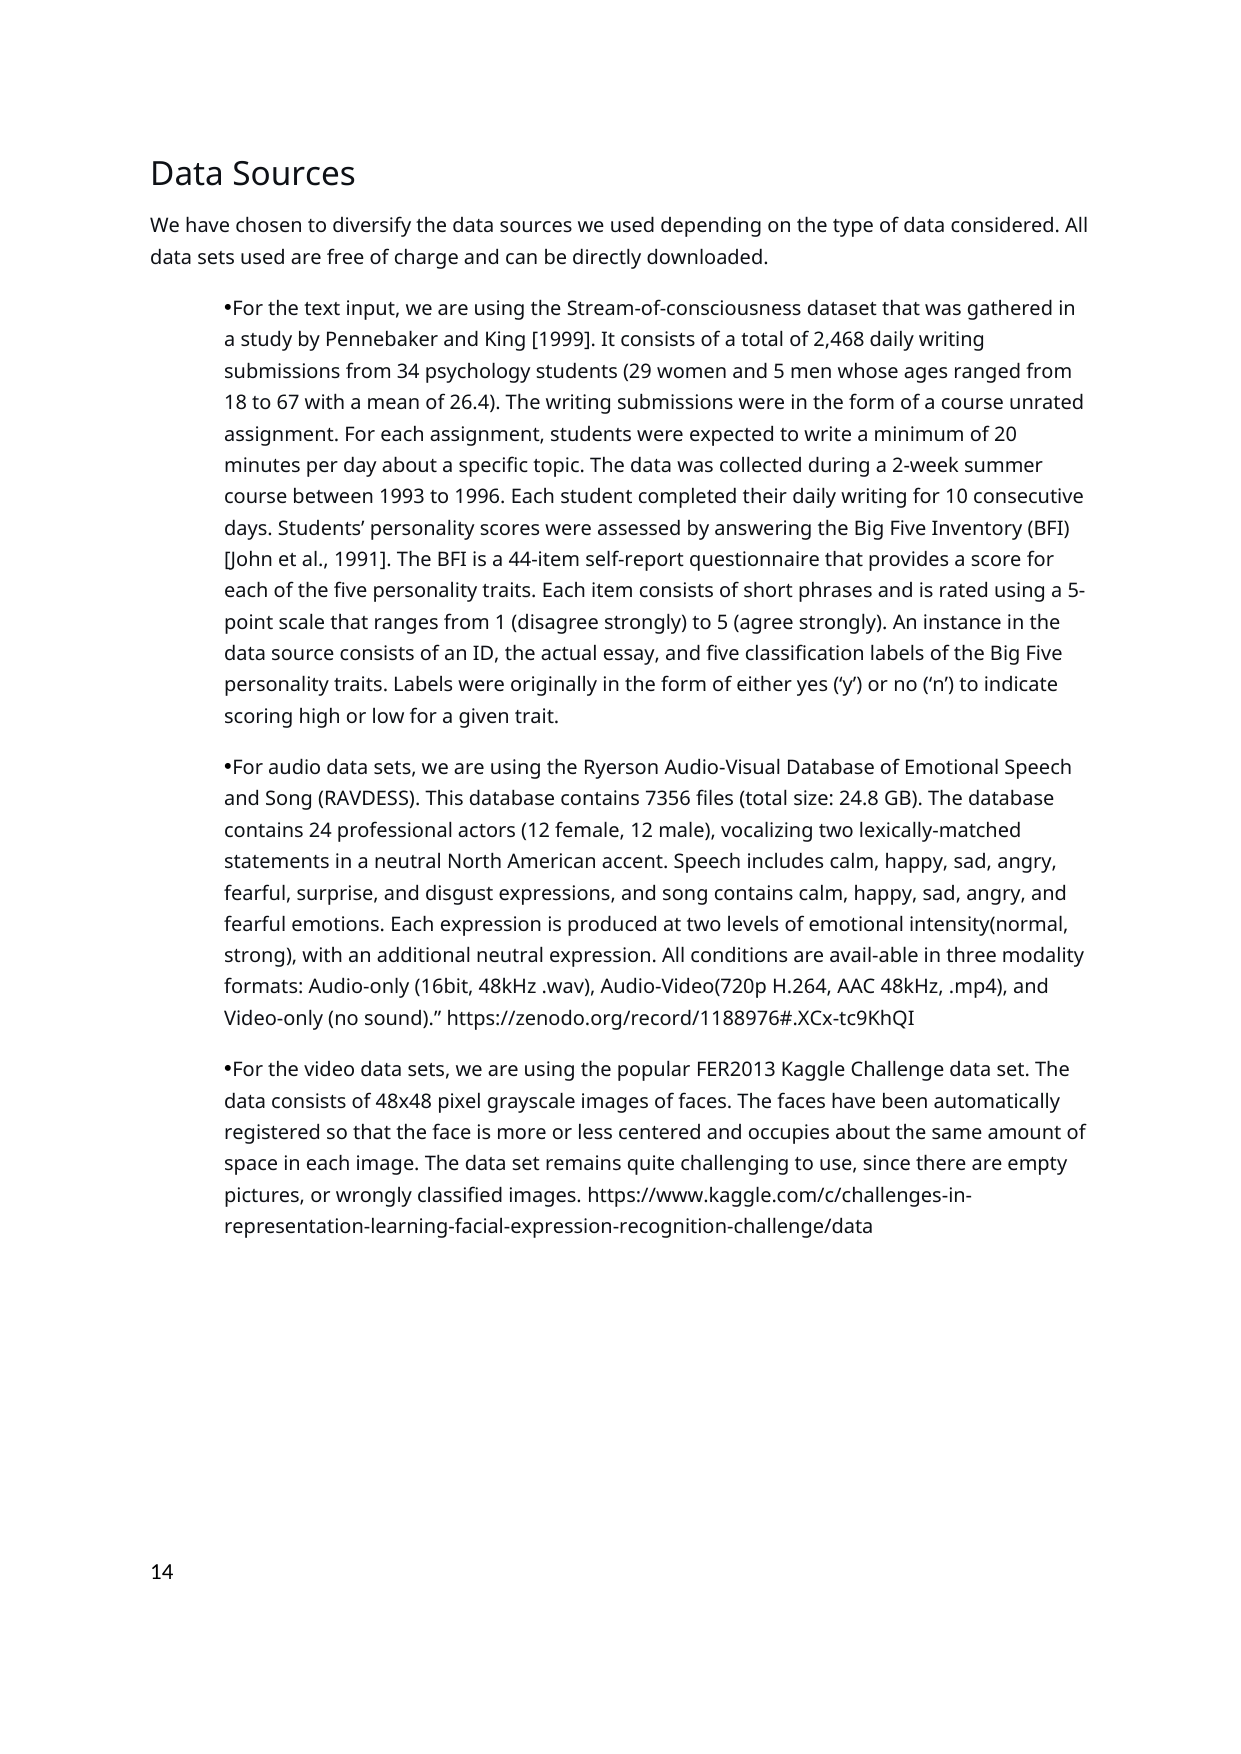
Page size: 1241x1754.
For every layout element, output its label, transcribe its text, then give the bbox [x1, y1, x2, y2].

list For the text input, we are using the Stream-of-consciousness dataset that was gathered in a study by Pennebaker and King [1999]. It consists of a total of 2,468 daily writing submissions from 34 psychology students (29 women and 5 men whose ages ranged from 18 to 67 with a mean of 26.4). The writing submissions were in the form of a course unrated assignment. For each assignment, students were expected to write a minimum of 20 minutes per day about a specific topic. The data was collected during a 2-week summer course between 1993 to 1996. Each student completed their daily writing for 10 consecutive days. Students’ personality scores were assessed by answering the Big Five Inventory (BFI) [John et al., 1991]. The BFI is a 44-item self-report questionnaire that provides a score for each of the five personality traits. Each item consists of short phrases and is rated using a 5-point scale that ranges from 1 (disagree strongly) to 5 (agree strongly). An instance in the data source consists of an ID, the actual essay, and five classification labels of the Big Five personality traits. Labels were originally in the form of either yes (‘y’) or no (‘n’) to indicate scoring high or low for a given trait. [150, 294, 1090, 729]
list For the video data sets, we are using the popular FER2013 Kaggle Challenge data set. The data consists of 48x48 pixel grayscale images of faces. The faces have been automatically registered so that the face is more or less centered and occupies about the same amount of space in each image. The data set remains quite challenging to use, since there are empty pictures, or wrongly classified images. https://www.kaggle.com/c/challenges-in-representation-learning-facial-expression-recognition-challenge/data [150, 1055, 1090, 1239]
text We have chosen to diversify the data sources we used depending on the type of data considered. All data sets used are free of charge and can be directly downloaded. [150, 211, 1090, 270]
list For audio data sets, we are using the Ryerson Audio-Visual Database of Emotional Speech and Song (RAVDESS). This database contains 7356 files (total size: 24.8 GB). The database contains 24 professional actors (12 female, 12 male), vocalizing two lexically-matched statements in a neutral North American accent. Speech includes calm, happy, sad, angry, fearful, surprise, and disgust expressions, and song contains calm, happy, sad, angry, and fearful emotions. Each expression is produced at two levels of emotional intensity(normal, strong), with an additional neutral expression. All conditions are avail-able in three modality formats: Audio-only (16bit, 48kHz .wav), Audio-Video(720p H.264, AAC 48kHz, .mp4), and Video-only (no sound).” https://zenodo.org/record/1188976#.XCx-tc9KhQI [150, 753, 1090, 1031]
subtitle Data Sources [150, 150, 1090, 195]
